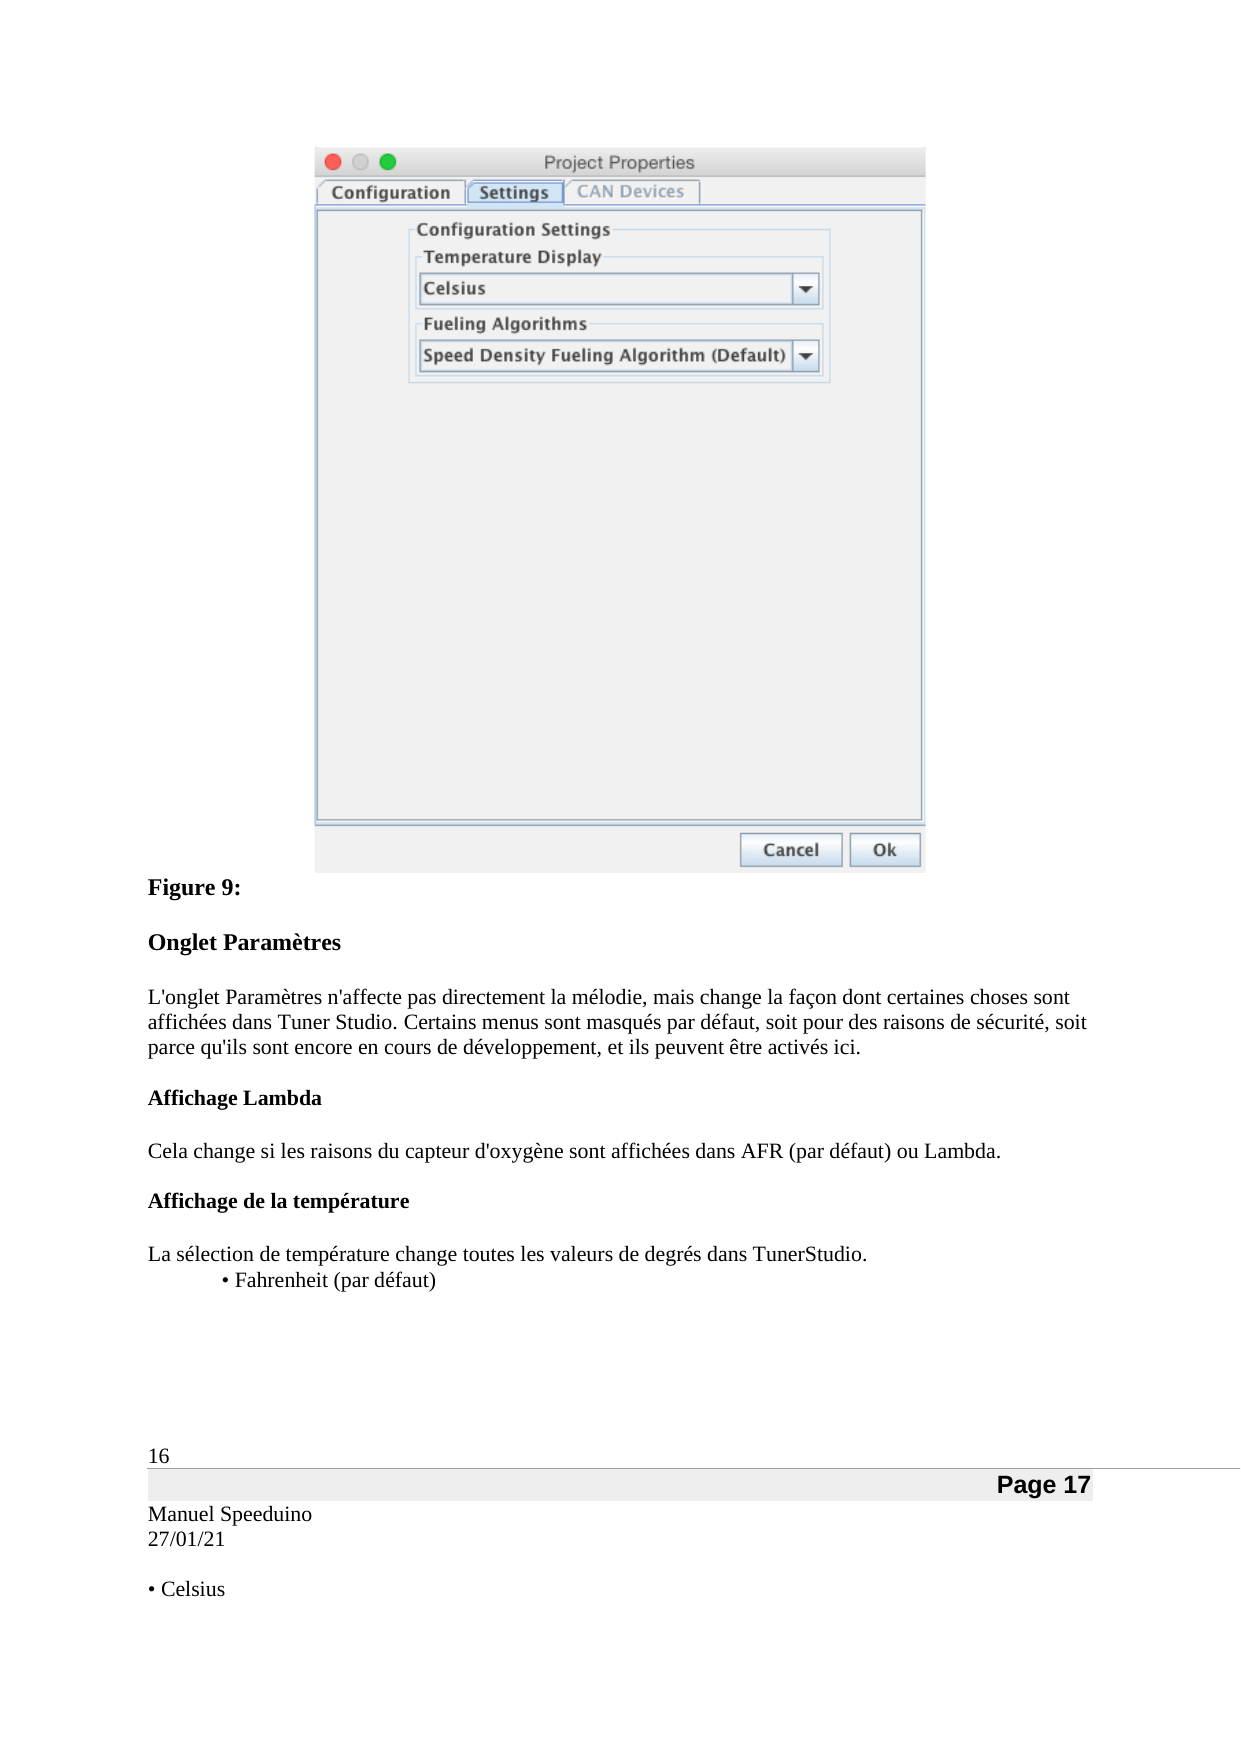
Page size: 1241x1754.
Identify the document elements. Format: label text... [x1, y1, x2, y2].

text 16 [148, 1443, 1093, 1468]
text Manuel Speeduino [148, 1501, 1093, 1526]
text La sélection de température change toutes les valeurs de degrés dans TunerStudio. [148, 1241, 1093, 1267]
text Affichage de la température [148, 1188, 1093, 1213]
text • Celsius [148, 1576, 1093, 1601]
text 27/01/21 [148, 1526, 1093, 1551]
text Onglet Paramètres [148, 928, 1093, 956]
text Figure 9: TS_4.png [148, 872, 1093, 900]
text L'onglet Paramètres n'affecte pas directement la mélodie, mais change la façon dont certaines choses sont affichées dans Tuner Studio. Certains menus sont masqués par défaut, soit pour des raisons de sécurité, soit parce qu'ils sont encore en cours de développement, et ils peuvent être activés ici. [148, 984, 1093, 1059]
text Cela change si les raisons du capteur d'oxygène sont affichées dans AFR (par défaut) ou Lambda. [148, 1138, 1093, 1163]
table_header Page 17 [148, 1469, 1093, 1501]
text Affichage Lambda [148, 1084, 1093, 1110]
text • Fahrenheit (par défaut) [148, 1267, 1093, 1292]
